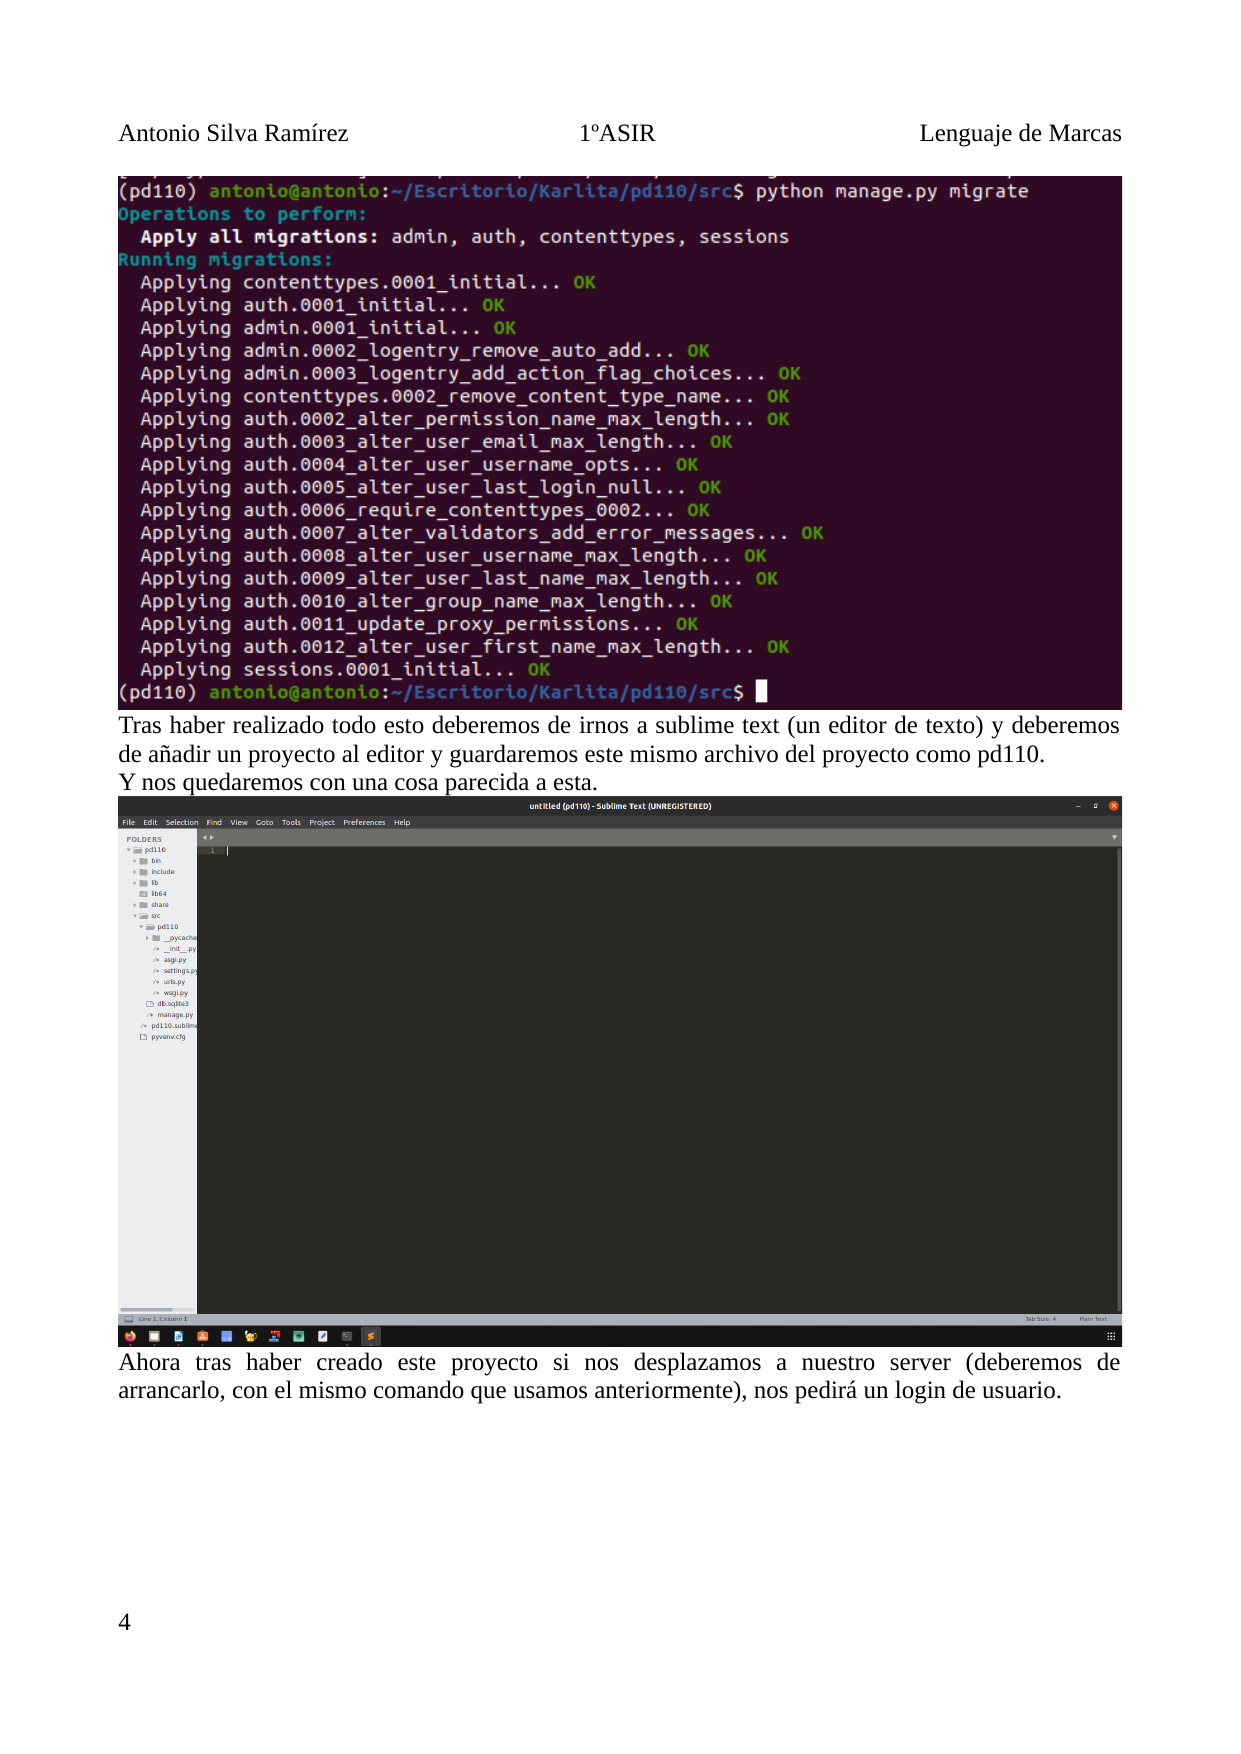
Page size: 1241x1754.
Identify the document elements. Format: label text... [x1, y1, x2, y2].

text Ahora tras haber creado este proyecto si nos desplazamos a nuestro server (deberemos de arrancarlo, con el mismo comando que usamos anteriormente), nos pedirá un login de usuario. [118, 1347, 1122, 1404]
picture [118, 796, 1123, 1347]
text Tras haber realizado todo esto deberemos de irnos a sublime text (un editor de texto) y deberemos de añadir un proyecto al editor y guardaremos este mismo archivo del proyecto como pd110. [118, 710, 1122, 767]
picture [118, 176, 1123, 710]
text Y nos quedaremos con una cosa parecida a esta. [118, 767, 1122, 796]
